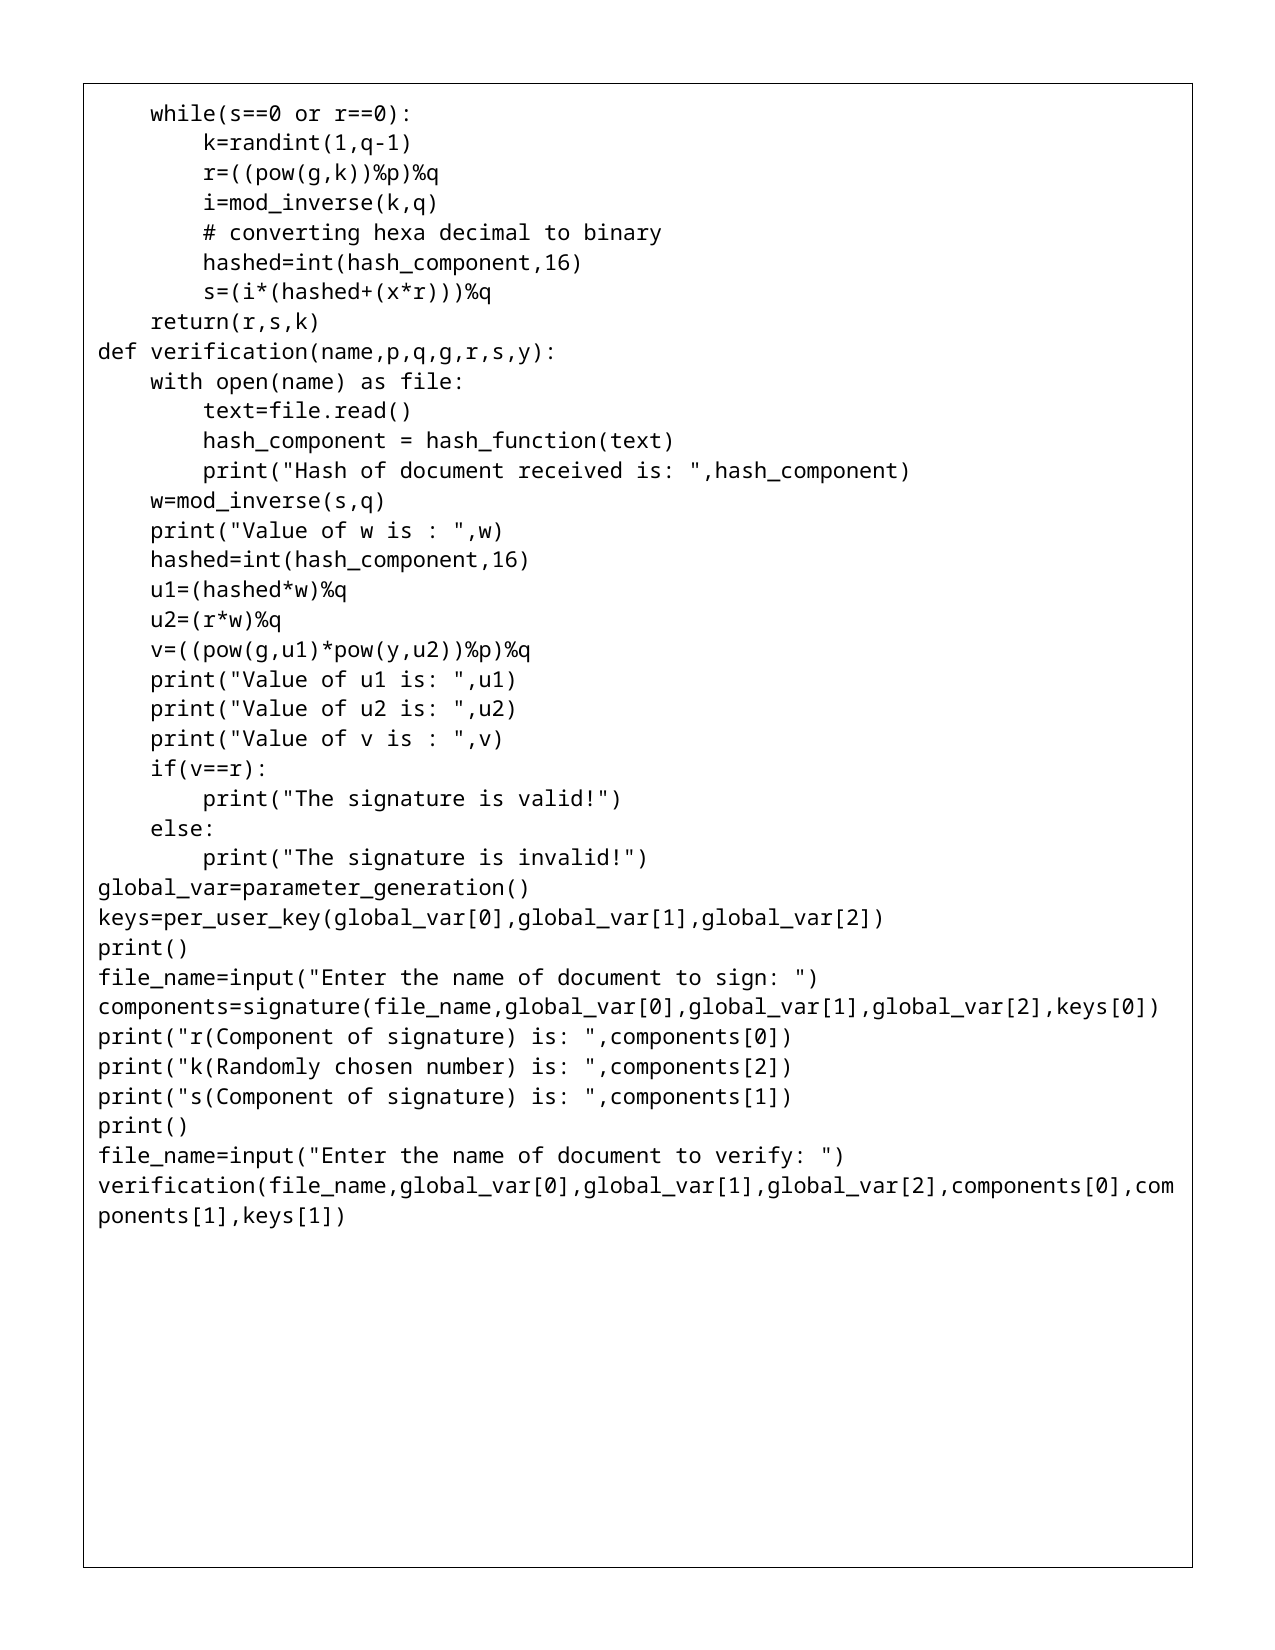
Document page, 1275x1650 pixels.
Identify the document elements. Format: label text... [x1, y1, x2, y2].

text print("s(Component of signature) is: ",components[1]) [98, 1081, 1177, 1111]
text # converting hexa decimal to binary [98, 217, 1177, 247]
text keys=per_user_key(global_var[0],global_var[1],global_var[2]) [98, 902, 1177, 932]
text print("Value of u1 is: ",u1) [98, 664, 1177, 693]
text hashed=int(hash_component,16) [98, 247, 1177, 276]
text if(v==r): [98, 753, 1177, 783]
text v=((pow(g,u1)*pow(y,u2))%p)%q [98, 634, 1177, 664]
text else: [98, 813, 1177, 842]
text file_name=input("Enter the name of document to verify: ") [98, 1140, 1177, 1170]
text components=signature(file_name,global_var[0],global_var[1],global_var[2],keys[0]) [98, 991, 1177, 1021]
text print("Value of u2 is: ",u2) [98, 693, 1177, 723]
text global_var=parameter_generation() [98, 872, 1177, 902]
text def verification(name,p,q,g,r,s,y): [98, 336, 1177, 366]
text hashed=int(hash_component,16) [98, 544, 1177, 574]
text w=mod_inverse(s,q) [98, 485, 1177, 515]
text file_name=input("Enter the name of document to sign: ") [98, 962, 1177, 991]
text u2=(r*w)%q [98, 604, 1177, 634]
text print() [98, 932, 1177, 962]
text print("k(Randomly chosen number) is: ",components[2]) [98, 1051, 1177, 1081]
text u1=(hashed*w)%q [98, 574, 1177, 604]
text print("Hash of document received is: ",hash_component) [98, 455, 1177, 485]
text i=mod_inverse(k,q) [98, 187, 1177, 217]
text while(s==0 or r==0): [98, 98, 1177, 127]
text k=randint(1,q-1) [98, 127, 1177, 157]
text print("Value of w is : ",w) [98, 515, 1177, 544]
text print("The signature is valid!") [98, 783, 1177, 813]
text s=(i*(hashed+(x*r)))%q [98, 276, 1177, 306]
text print("Value of v is : ",v) [98, 723, 1177, 753]
text text=file.read() [98, 396, 1177, 425]
text r=((pow(g,k))%p)%q [98, 157, 1177, 187]
text print() [98, 1111, 1177, 1140]
text print("r(Component of signature) is: ",components[0]) [98, 1021, 1177, 1051]
text print("The signature is invalid!") [98, 842, 1177, 872]
text hash_component = hash_function(text) [98, 425, 1177, 455]
text return(r,s,k) [98, 306, 1177, 336]
text with open(name) as file: [98, 366, 1177, 396]
text verification(file_name,global_var[0],global_var[1],global_var[2],components[0],components[1],keys[1]) [98, 1170, 1177, 1230]
